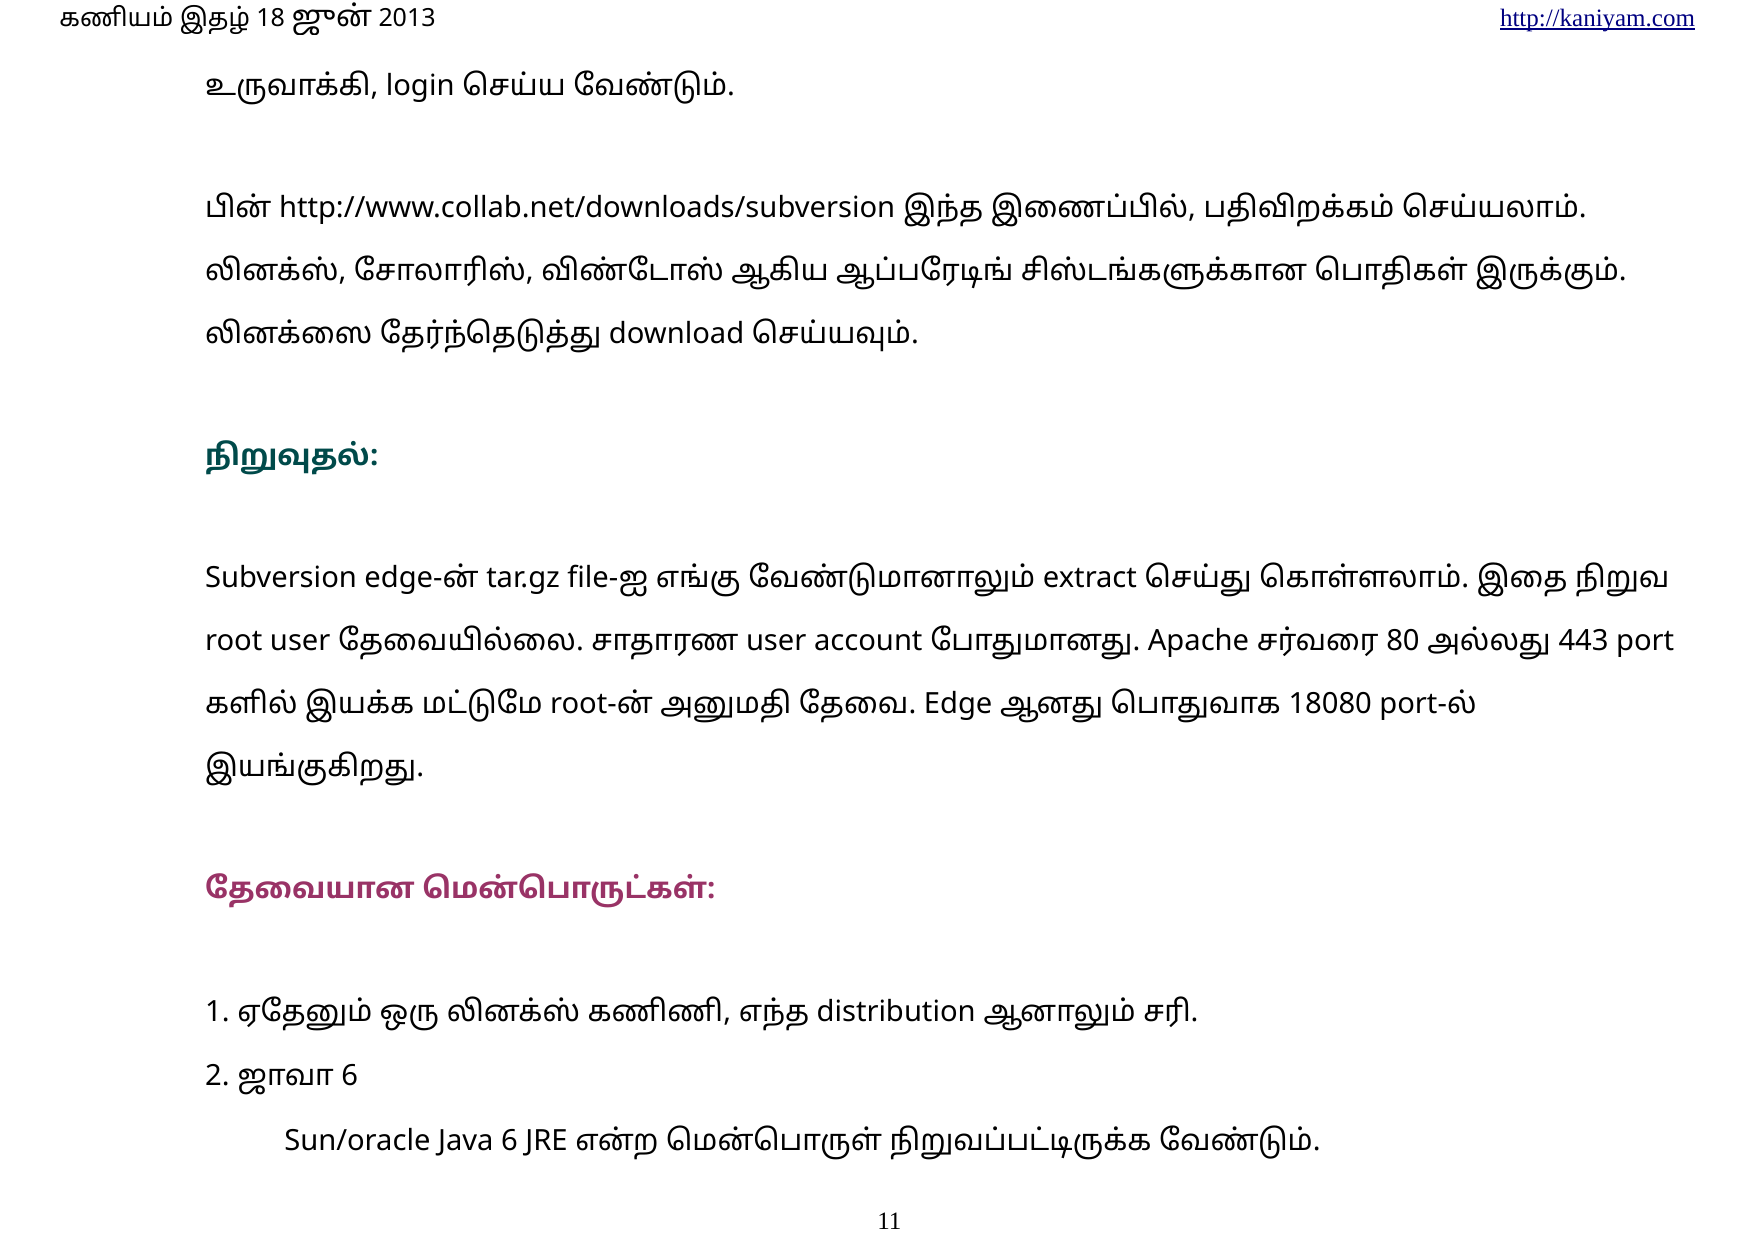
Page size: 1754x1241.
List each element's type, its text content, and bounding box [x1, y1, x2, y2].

list Sun/oracle Java 6 JRE என்ற மென்பொருள் நிறுவப்பட்டிருக்க வேண்டும். [205, 1119, 1695, 1162]
list Subversion edge-ன் tar.gz file-ஐ எங்கு வேண்டுமானாலும் extract செய்து கொள்ளலாம். இதை நிறுவ root user தேவையில்லை. சாதாரண user account போதுமானது. Apache சர்வரை 80 அல்லது 443 port களில் இயக்க மட்டுமே root-ன் அனுமதி தேவை. Edge ஆனது பொதுவாக 18080 port-ல் இயங்குகிறது. தேவையான மென்பொருட்கள்: 1. ஏதேனும் ஒரு லினக்ஸ் கணிணி, எந்த distribution ஆனாலும் சரி. [205, 557, 1695, 1033]
list உருவாக்கி, login செய்ய வேண்டும். பின் http://www.collab.net/downloads/subversion இந்த இணைப்பில், பதிவிறக்கம் செய்யலாம். லினக்ஸ், சோலாரிஸ், விண்டோஸ் ஆகிய ஆப்பரேடிங் சிஸ்டங்களுக்கான பொதிகள் இருக்கும். லினக்ஸை தேர்ந்தெடுத்து download செய்யவும். நிறுவுதல்: [205, 64, 1695, 537]
list 2. ஜாவா 6 [205, 1054, 1695, 1097]
